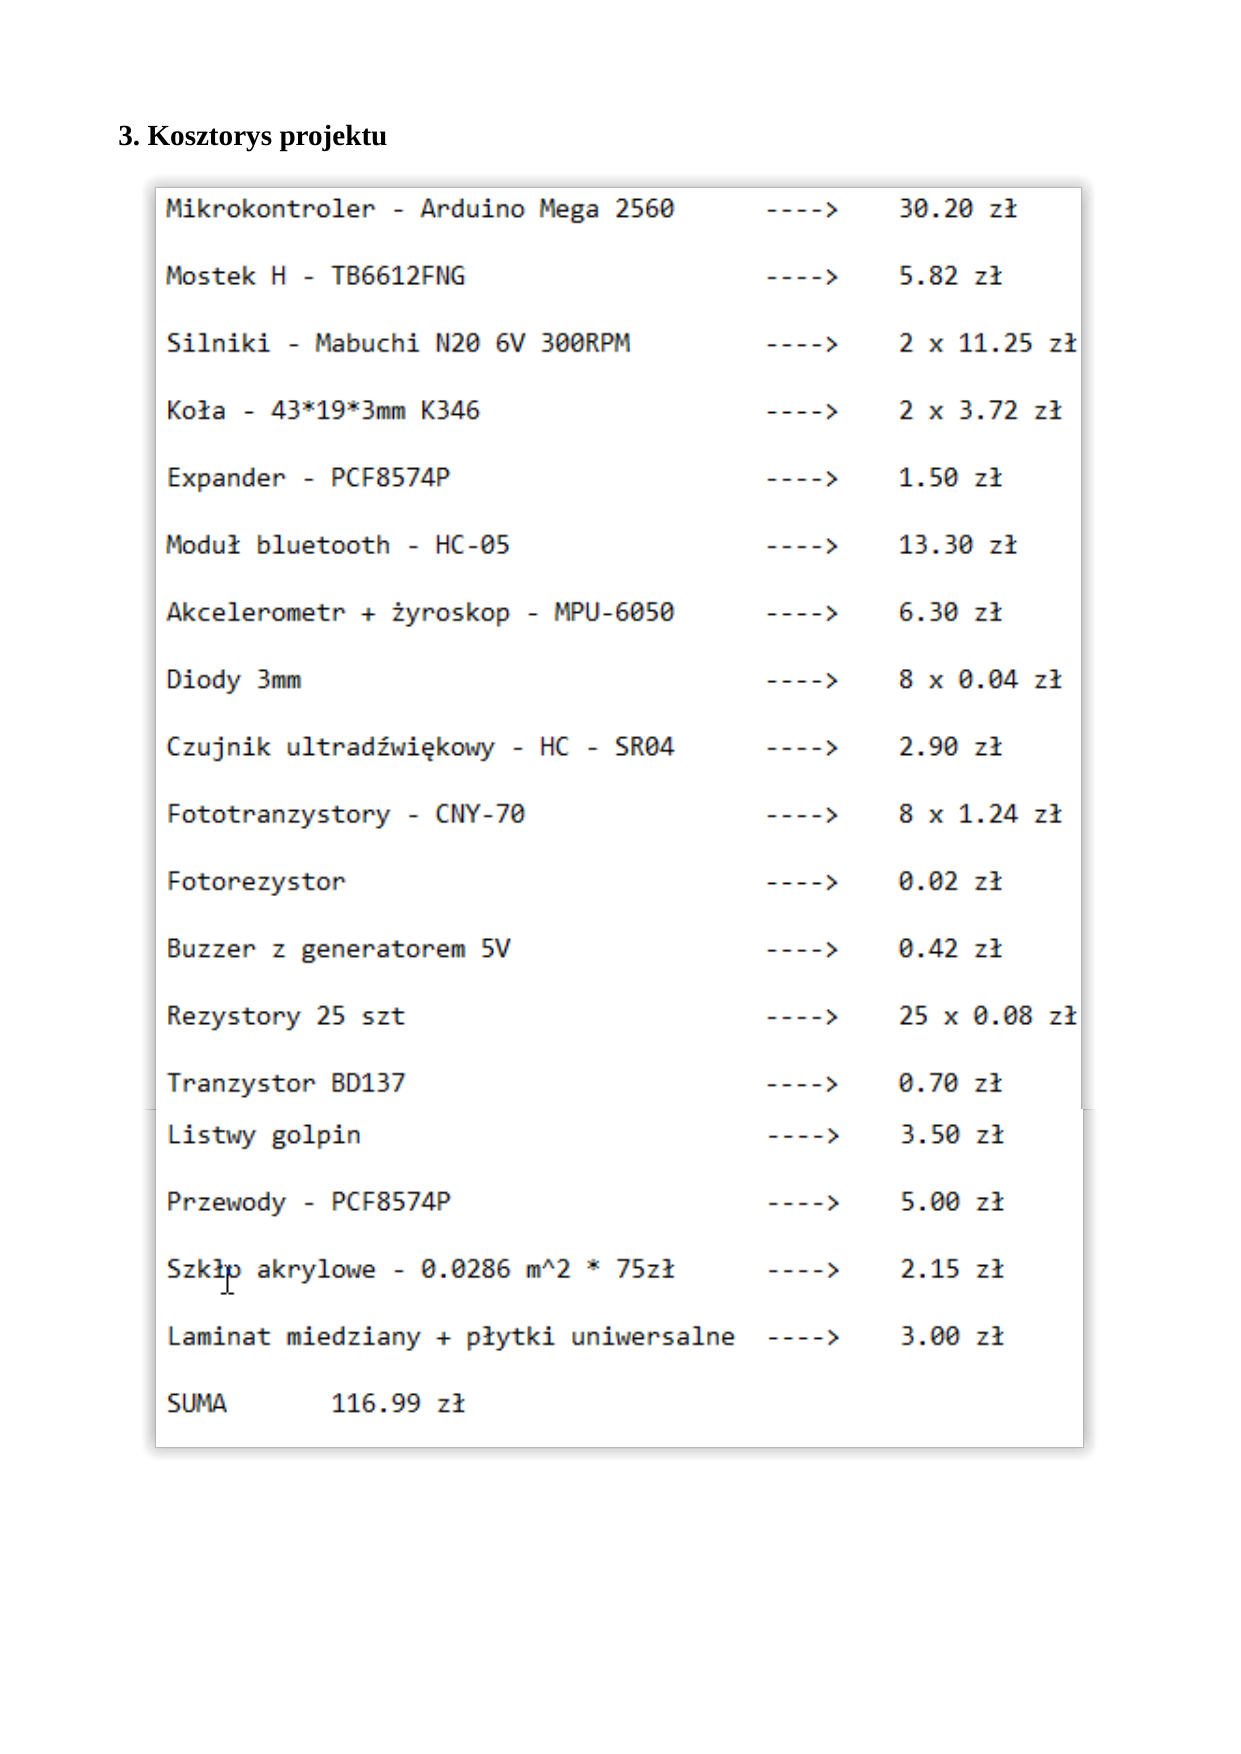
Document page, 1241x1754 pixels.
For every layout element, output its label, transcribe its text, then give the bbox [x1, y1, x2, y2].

text 3. Kosztorys projektu [118, 118, 1122, 152]
picture [139, 171, 1099, 1463]
